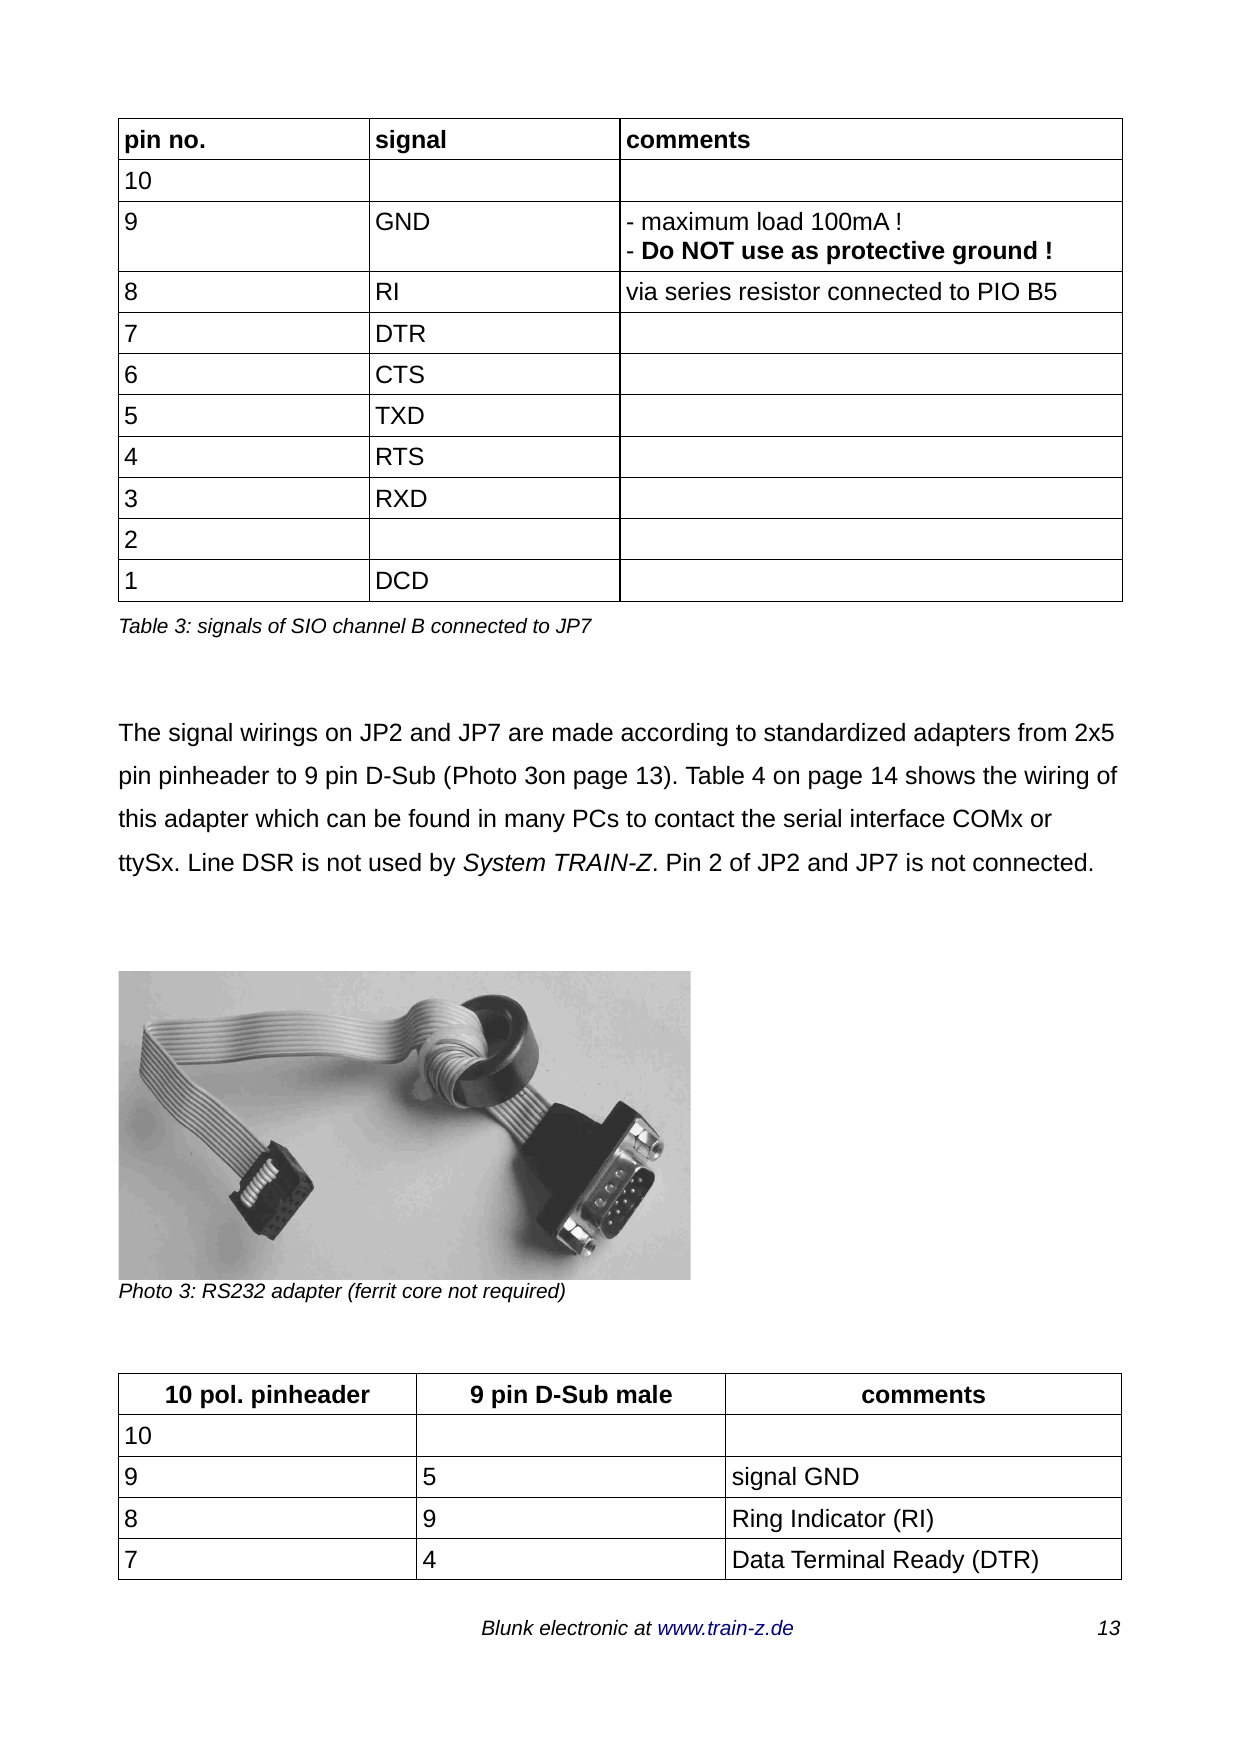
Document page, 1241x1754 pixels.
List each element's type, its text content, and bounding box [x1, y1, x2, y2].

table_cell 10 [119, 160, 369, 201]
table_cell [417, 1415, 725, 1456]
table_cell 2 [119, 519, 369, 559]
table_cell RXD [370, 478, 619, 518]
table_header pin no. [119, 119, 369, 159]
table_cell via series resistor connected to PIO B5 [621, 272, 1122, 312]
table_cell 4 [417, 1539, 725, 1579]
table_cell Data Terminal Ready (DTR) [726, 1539, 1121, 1579]
table_cell 6 [119, 354, 369, 394]
table_cell [726, 1415, 1121, 1456]
table_cell 9 [119, 202, 369, 271]
table_header 10 pol. pinheader [119, 1374, 416, 1414]
table_cell [370, 160, 619, 201]
table_cell GND [370, 202, 619, 271]
table_cell signal GND [726, 1457, 1121, 1497]
table_cell 8 [119, 1498, 416, 1538]
table_cell 9 [119, 1457, 416, 1497]
table_cell [621, 519, 1122, 559]
text Table 3: signals of SIO channel B connected to JP7 [118, 614, 1122, 638]
table_cell 3 [119, 478, 369, 518]
table_cell [621, 354, 1122, 394]
table_cell [621, 160, 1122, 201]
text The signal wirings on JP2 and JP7 are made according to standardized adapters from 2x5 pin pinheader to 9 pin D-Sub (Photo 3on page 14). Table 4 on page 14 shows the wiring of this adapter which can be found in many PCs to contact the serial interface COMx or ttySx. Line DSR is not used by System TRAIN-Z. Pin 2 of JP2 and JP7 is not connected. [118, 718, 1122, 876]
table_cell 9 [417, 1498, 725, 1538]
table_cell DCD [370, 560, 619, 601]
table_cell [621, 478, 1122, 518]
table_cell 1 [119, 560, 369, 601]
table_cell 10 [119, 1415, 416, 1456]
table_cell 4 [119, 437, 369, 477]
table_cell 5 [119, 395, 369, 436]
table_cell Ring Indicator (RI) [726, 1498, 1121, 1538]
table_cell 7 [119, 313, 369, 353]
table_header comments [726, 1374, 1121, 1414]
table_cell 7 [119, 1539, 416, 1579]
table_cell [621, 395, 1122, 436]
table_cell 5 [417, 1457, 725, 1497]
table_cell [621, 313, 1122, 353]
table_header 9 pin D-Sub male [417, 1374, 725, 1414]
table_cell 8 [119, 272, 369, 312]
table_cell - maximum load 100mA ! - Do NOT use as protective ground ! [621, 202, 1122, 271]
text Photo 3: RS232 adapter (ferrit core not required) [118, 1280, 691, 1303]
table_cell [621, 437, 1122, 477]
table_cell DTR [370, 313, 619, 353]
picture [118, 971, 691, 1280]
table_cell CTS [370, 354, 619, 394]
table_cell RI [370, 272, 619, 312]
table_cell [621, 560, 1122, 601]
table_cell TXD [370, 395, 619, 436]
table_header signal [370, 119, 619, 159]
table_cell [370, 519, 619, 559]
table_header comments [621, 119, 1122, 159]
table_cell RTS [370, 437, 619, 477]
